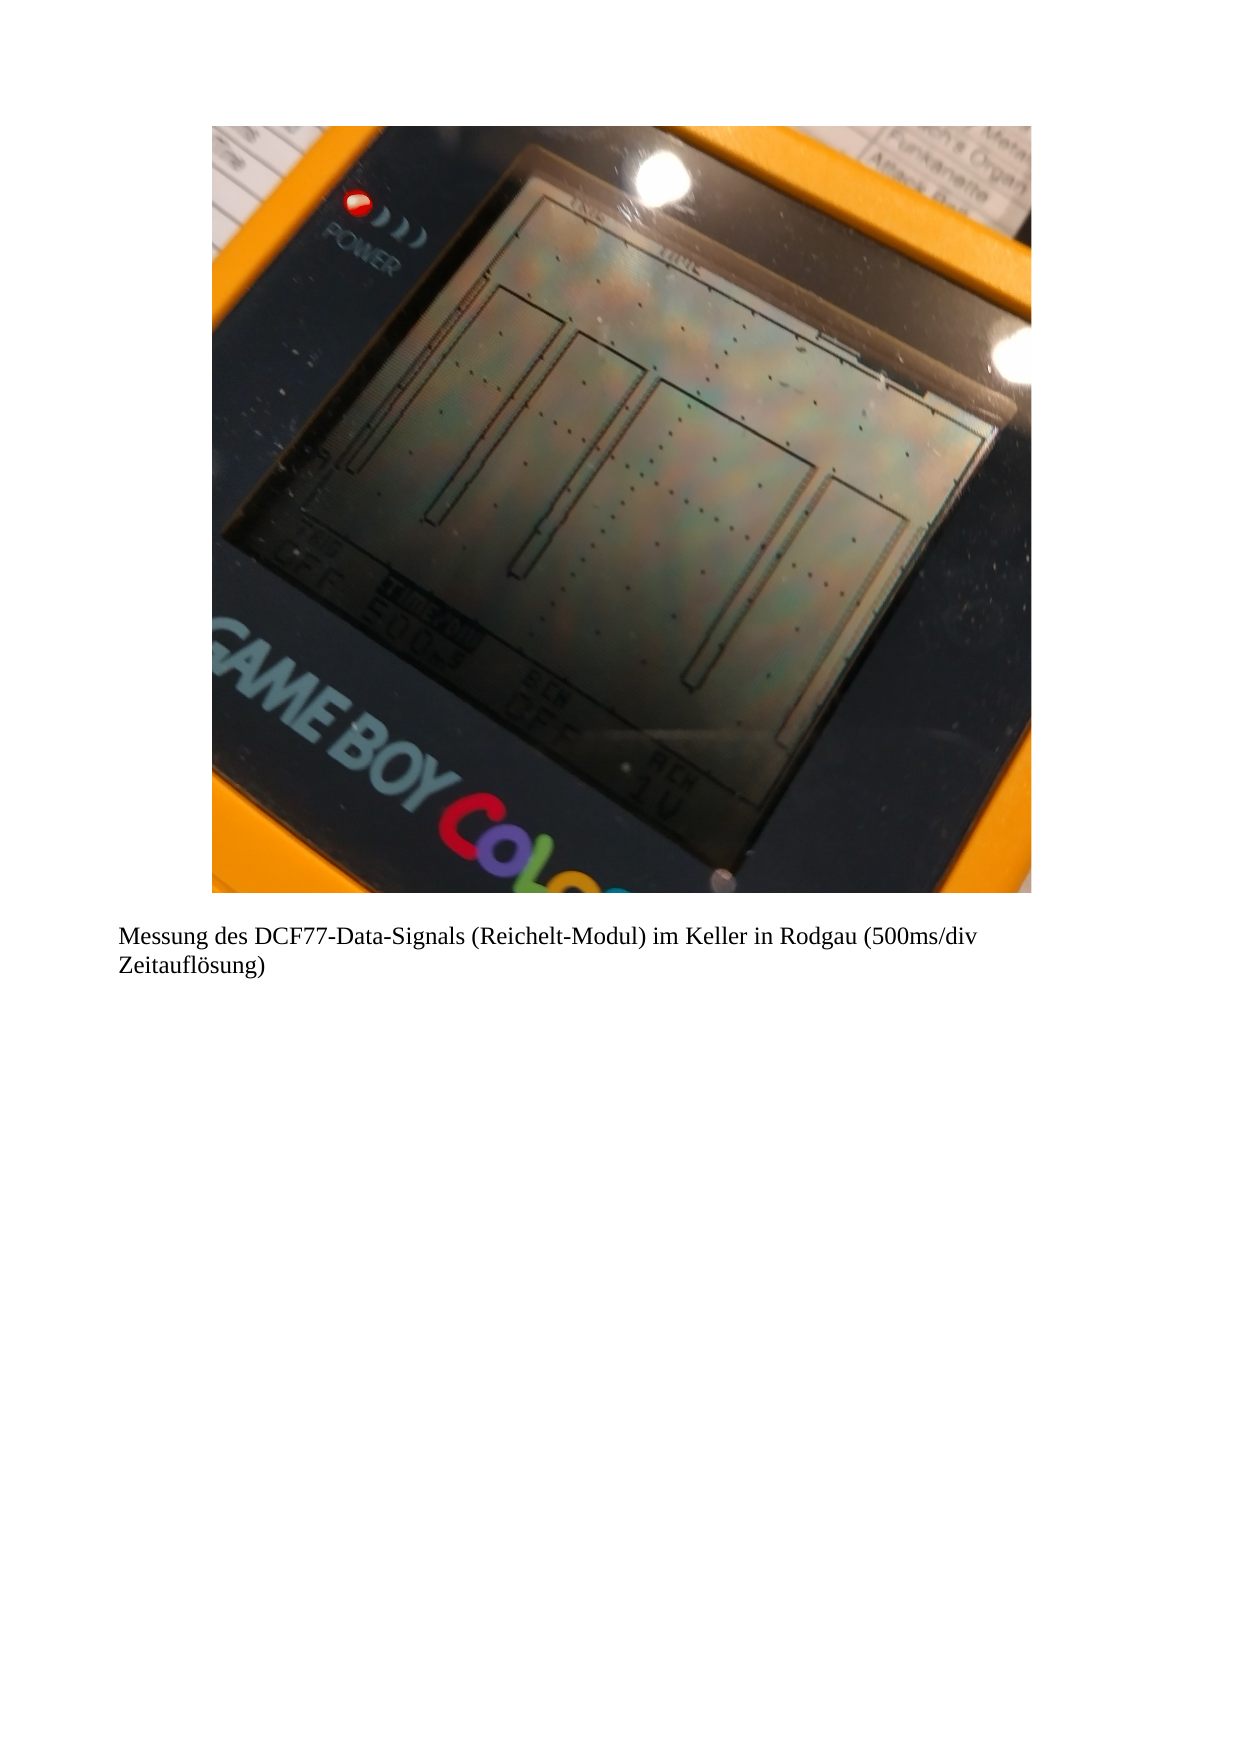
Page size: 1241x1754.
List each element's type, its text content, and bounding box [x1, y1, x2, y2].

text Messung des DCF77-Data-Signals (Reichelt-Modul) im Keller in Rodgau (500ms/div Zeitauflösung) [118, 921, 1122, 979]
picture [212, 236, 1032, 565]
